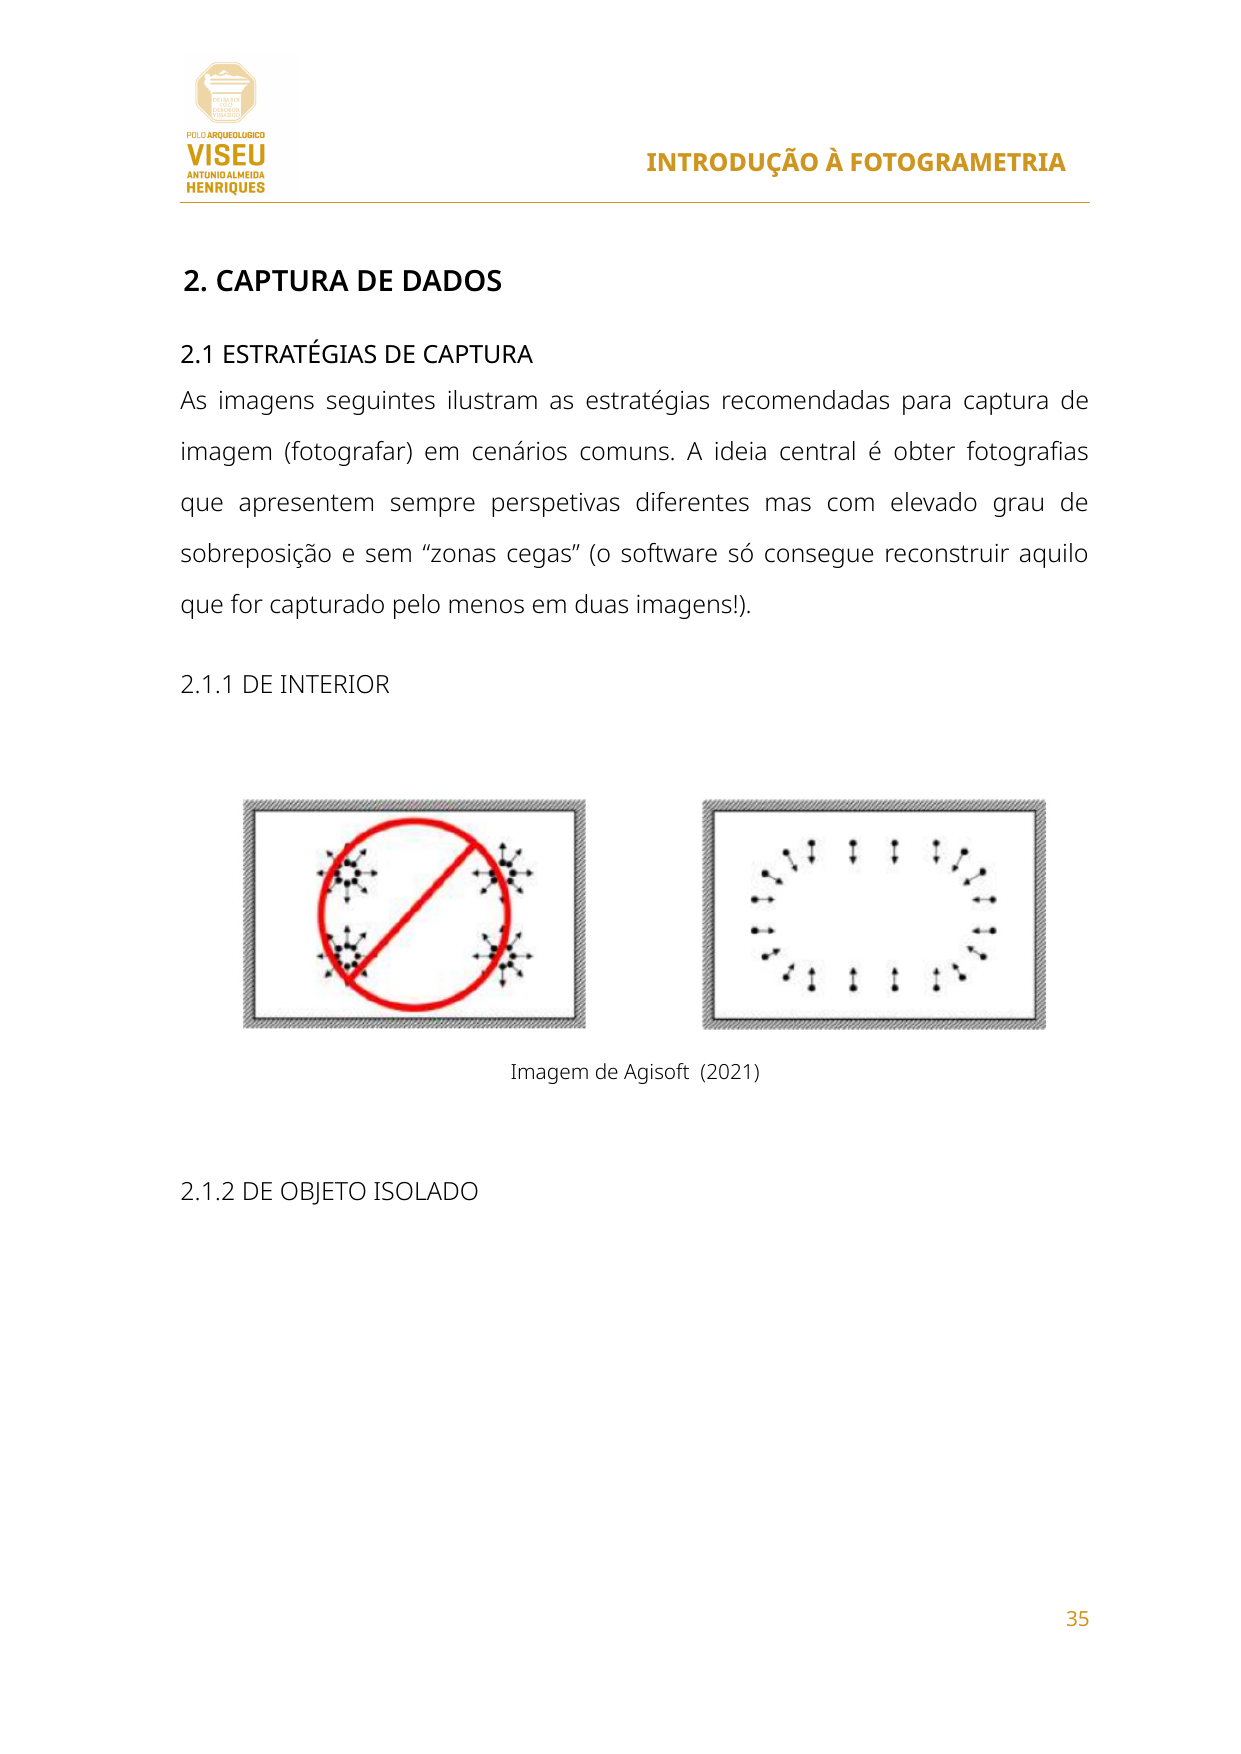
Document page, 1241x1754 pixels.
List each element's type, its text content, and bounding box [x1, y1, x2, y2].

text As imagens seguintes ilustram as estratégias recomendadas para captura de imagem (fotografar) em cenários comuns. A ideia central é obter fotografias que apresentem sempre perspetivas diferentes mas com elevado grau de sobreposição e sem “zonas cegas” (o software só consegue reconstruir aquilo que for capturado pelo menos em duas imagens!). [180, 383, 1090, 621]
subtitle 2.1 Estratégias de captura [180, 336, 1090, 370]
subtitle 2.1.1 De interior [180, 667, 1090, 701]
picture [184, 54, 300, 202]
subtitle 2. CAPTURA DE DADOS [180, 257, 1090, 303]
picture [180, 708, 1090, 1058]
text Imagem de Agisoft (2021) [180, 1058, 1090, 1086]
subtitle 2.1.2 DE objeto isolado [180, 1174, 1090, 1208]
